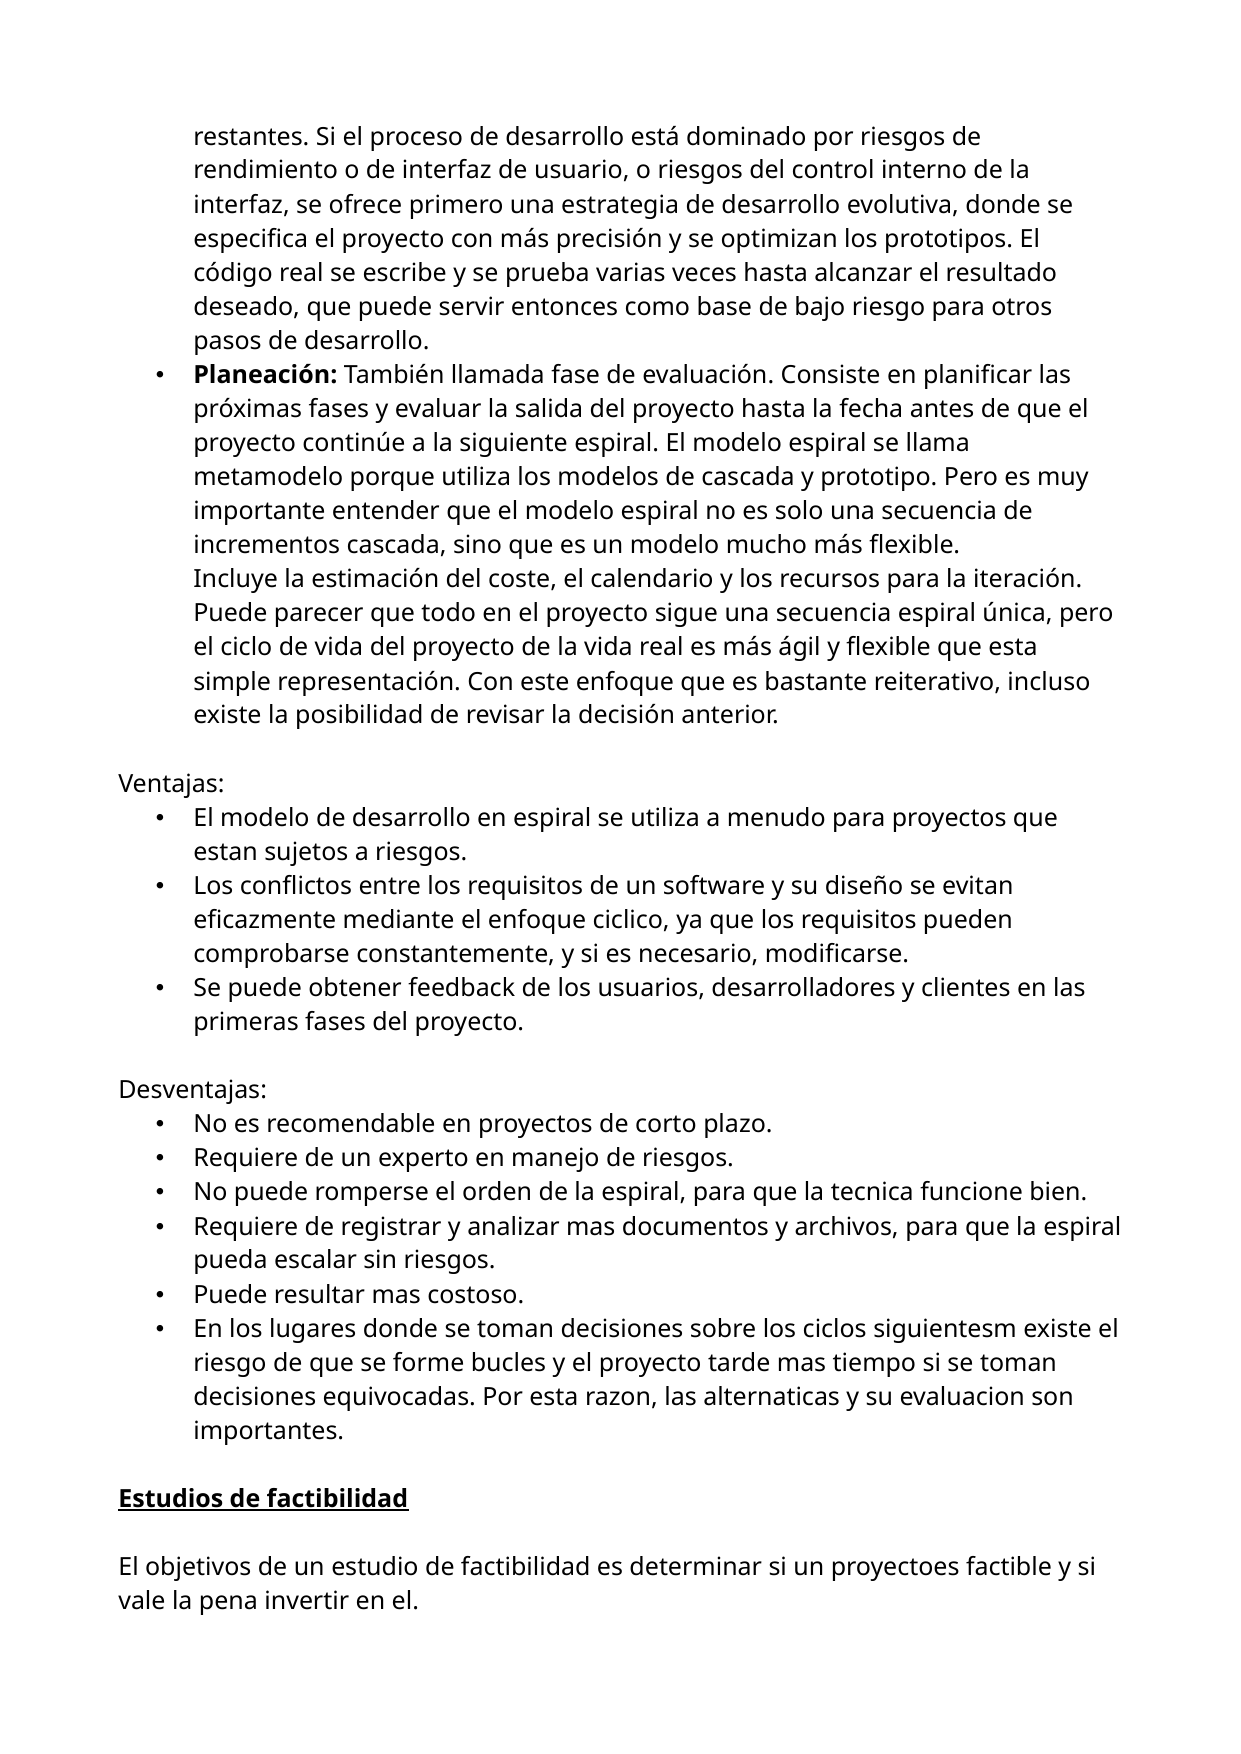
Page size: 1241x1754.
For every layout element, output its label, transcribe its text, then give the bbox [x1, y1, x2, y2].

list Se puede obtener feedback de los usuarios, desarrolladores y clientes en las primeras fases del proyecto. [156, 970, 1122, 1038]
list Requiere de registrar y analizar mas documentos y archivos, para que la espiral pueda escalar sin riesgos. [156, 1208, 1122, 1276]
list No puede romperse el orden de la espiral, para que la tecnica funcione bien. [156, 1174, 1122, 1208]
text El objetivos de un estudio de factibilidad es determinar si un proyectoes factible y si vale la pena invertir en el. [118, 1549, 1122, 1617]
list restantes. Si el proceso de desarrollo está dominado por riesgos de rendimiento o de interfaz de usuario, o riesgos del control interno de la interfaz, se ofrece primero una estrategia de desarrollo evolutiva, donde se especifica el proyecto con más precisión y se optimizan los prototipos. El código real se escribe y se prueba varias veces hasta alcanzar el resultado deseado, que puede servir entonces como base de bajo riesgo para otros pasos de desarrollo. [156, 118, 1122, 357]
list En los lugares donde se toman decisiones sobre los ciclos siguientesm existe el riesgo de que se forme bucles y el proyecto tarde mas tiempo si se toman decisiones equivocadas. Por esta razon, las alternaticas y su evaluacion son importantes. [156, 1310, 1122, 1447]
list El modelo de desarrollo en espiral se utiliza a menudo para proyectos que estan sujetos a riesgos. [156, 799, 1122, 867]
list Incluye la estimación del coste, el calendario y los recursos para la iteración. [156, 561, 1122, 595]
text Desventajas: [118, 1072, 1122, 1106]
list Planeación: También llamada fase de evaluación. Consiste en planificar las próximas fases y evaluar la salida del proyecto hasta la fecha antes de que el proyecto continúe a la siguiente espiral. El modelo espiral se llama metamodelo porque utiliza los modelos de cascada y prototipo. Pero es muy importante entender que el modelo espiral no es solo una secuencia de incrementos cascada, sino que es un modelo mucho más flexible. [156, 357, 1122, 561]
list Requiere de un experto en manejo de riesgos. [156, 1140, 1122, 1174]
list Puede parecer que todo en el proyecto sigue una secuencia espiral única, pero el ciclo de vida del proyecto de la vida real es más ágil y flexible que esta simple representación. Con este enfoque que es bastante reiterativo, incluso existe la posibilidad de revisar la decisión anterior. [156, 595, 1122, 731]
text Ventajas: [118, 765, 1122, 799]
list Puede resultar mas costoso. [156, 1276, 1122, 1310]
list Los conflictos entre los requisitos de un software y su diseño se evitan eficazmente mediante el enfoque ciclico, ya que los requisitos pueden comprobarse constantemente, y si es necesario, modificarse. [156, 867, 1122, 970]
text Estudios de factibilidad [118, 1481, 1122, 1515]
list No es recomendable en proyectos de corto plazo. [156, 1106, 1122, 1140]
